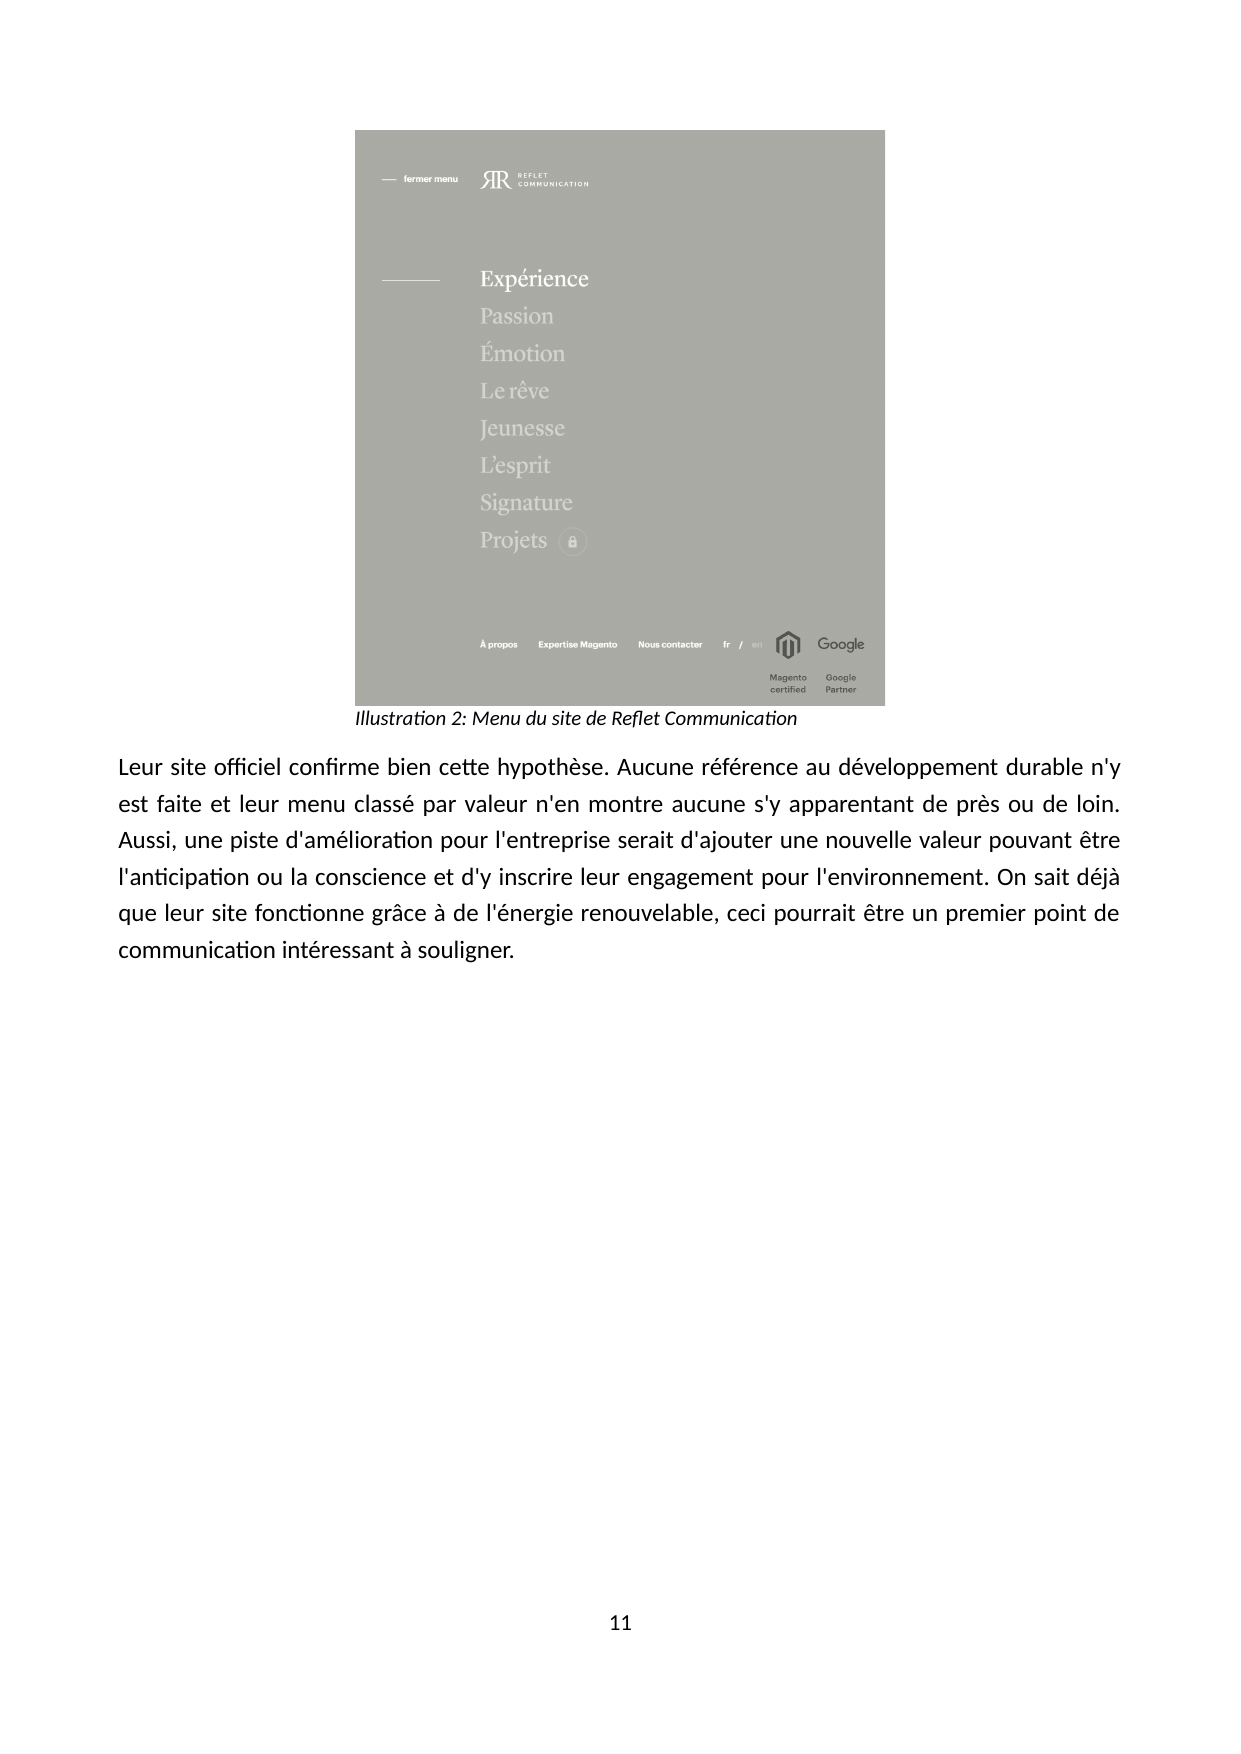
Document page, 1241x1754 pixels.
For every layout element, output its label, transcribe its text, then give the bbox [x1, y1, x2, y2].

text Illustration 2: Menu du site de Reflet Communication [355, 706, 885, 731]
text Leur site officiel confirme bien cette hypothèse. Aucune référence au développement durable n'y est faite et leur menu classé par valeur n'en montre aucune s'y apparentant de près ou de loin. Aussi, une piste d'amélioration pour l'entreprise serait d'ajouter une nouvelle valeur pouvant être l'anticipation ou la conscience et d'y inscrire leur engagement pour l'environnement. On sait déjà que leur site fonctionne grâce à de l'énergie renouvelable, ceci pourrait être un premier point de communication intéressant à souligner. [118, 751, 1122, 964]
picture [355, 130, 886, 706]
